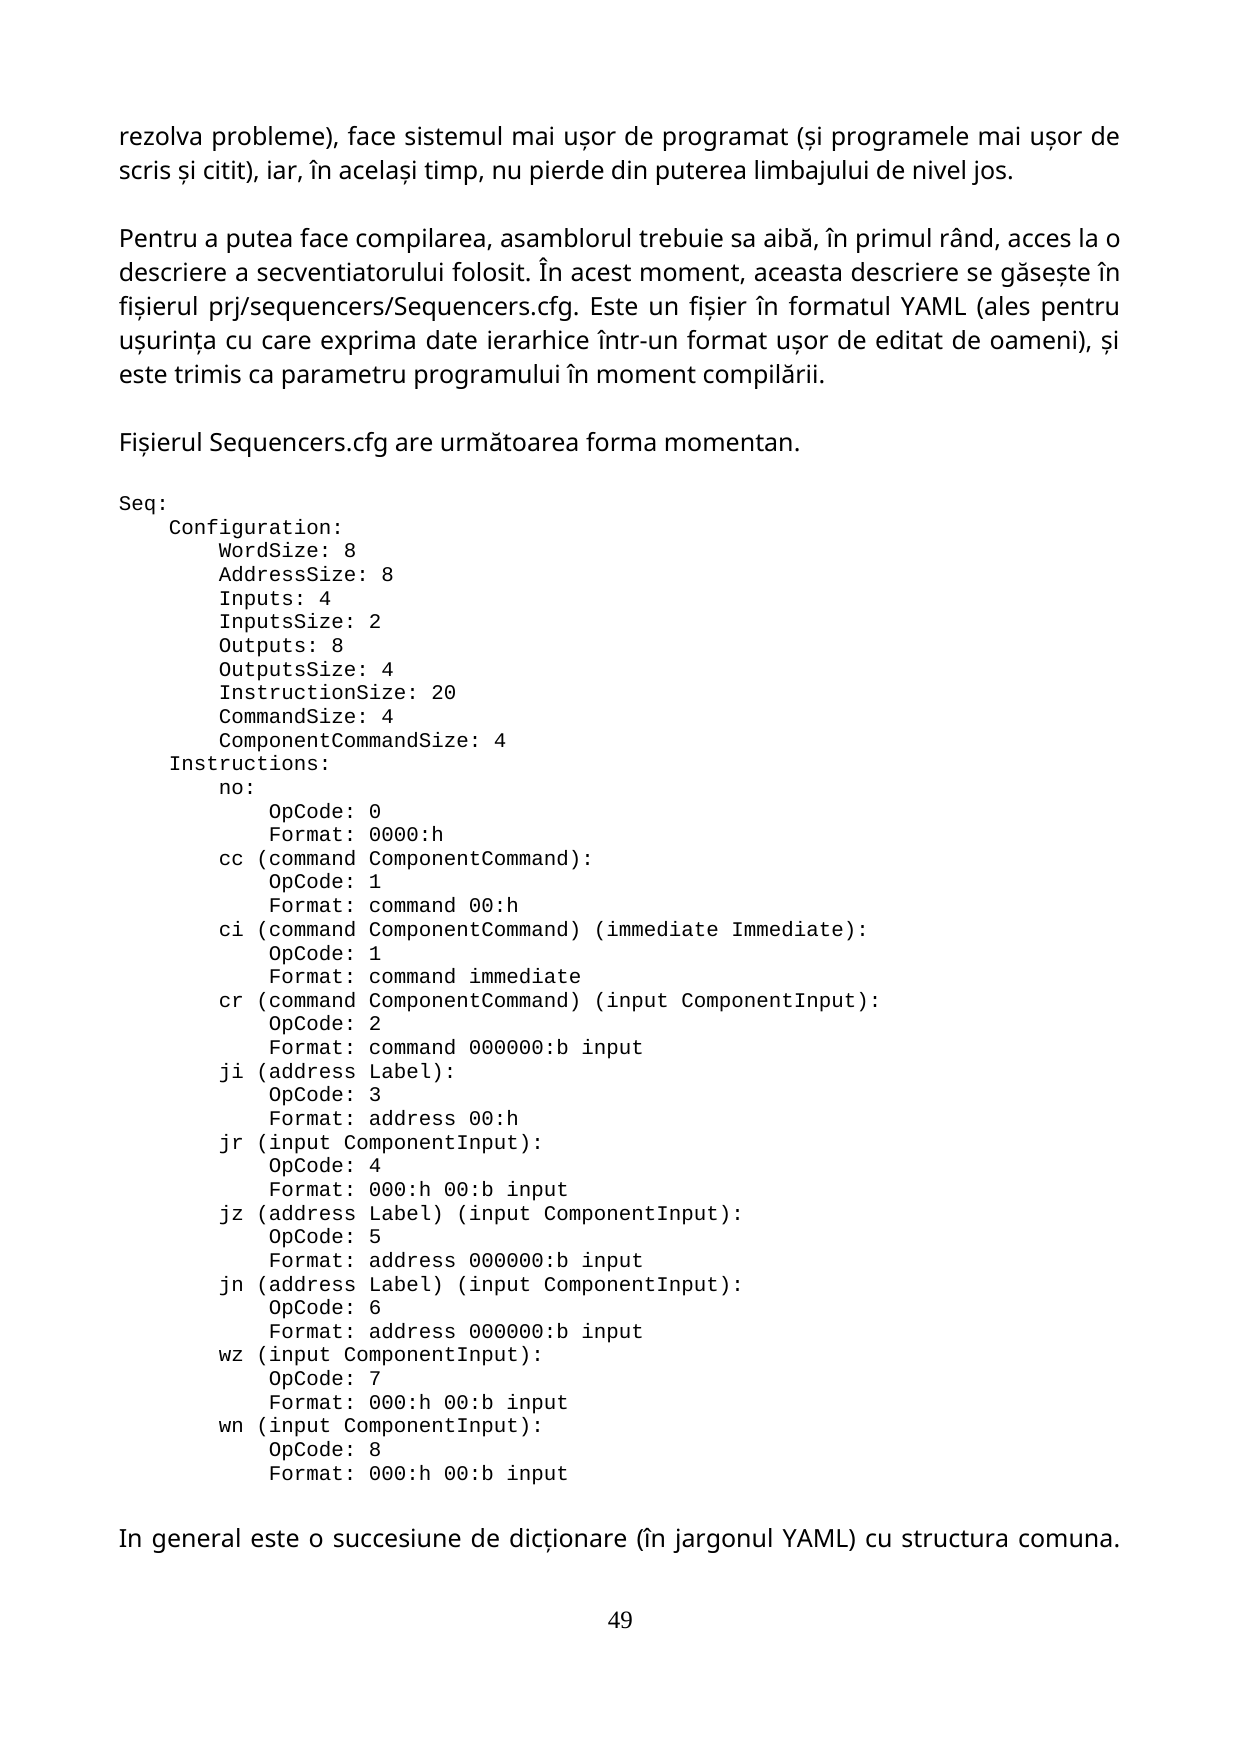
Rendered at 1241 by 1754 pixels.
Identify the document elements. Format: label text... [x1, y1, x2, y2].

text Format: 000:h 00:b input [118, 1179, 1122, 1203]
text OpCode: 4 [118, 1155, 1122, 1179]
text OpCode: 1 [118, 872, 1122, 895]
text Format: address 000000:b input [118, 1250, 1122, 1273]
text ci (command ComponentCommand) (immediate Immediate): [118, 919, 1122, 942]
text OpCode: 1 [118, 942, 1122, 966]
text cr (command ComponentCommand) (input ComponentInput): [118, 990, 1122, 1013]
text no: [118, 777, 1122, 801]
text OpCode: 2 [118, 1013, 1122, 1037]
text jr (input ComponentInput): [118, 1132, 1122, 1155]
text OpCode: 8 [118, 1439, 1122, 1463]
text Pentru a putea face compilarea, asamblorul trebuie sa aibă, în primul rând, acces la o descriere a secventiatorului folosit. În acest moment, aceasta descriere se găsește în fișierul prj/sequencers/Sequencers.cfg. Este un fișier în formatul YAML (ales pentru ușurința cu care exprima date ierarhice într-un format ușor de editat de oameni), și este trimis ca parametru programului în moment compilării. [118, 221, 1122, 391]
text OpCode: 6 [118, 1297, 1122, 1321]
text OpCode: 7 [118, 1368, 1122, 1392]
text Format: command 00:h [118, 895, 1122, 919]
text jz (address Label) (input ComponentInput): [118, 1203, 1122, 1226]
text Configuration: [118, 517, 1122, 541]
text Seq: [118, 493, 1122, 517]
text Format: address 00:h [118, 1108, 1122, 1132]
text Format: address 000000:b input [118, 1321, 1122, 1344]
text AddressSize: 8 [118, 564, 1122, 588]
text Format: command 000000:b input [118, 1037, 1122, 1061]
text wn (input ComponentInput): [118, 1415, 1122, 1439]
text OutputsSize: 4 [118, 659, 1122, 682]
text In general este o succesiune de dicționare (în jargonul YAML) cu structura comuna. [118, 1520, 1122, 1554]
text Fișierul Sequencers.cfg are următoarea forma momentan. [118, 425, 1122, 459]
text InputsSize: 2 [118, 611, 1122, 635]
text CommandSize: 4 [118, 706, 1122, 730]
text Format: 000:h 00:b input [118, 1392, 1122, 1415]
text OpCode: 0 [118, 801, 1122, 824]
text wz (input ComponentInput): [118, 1344, 1122, 1368]
text cc (command ComponentCommand): [118, 848, 1122, 872]
text Format: command immediate [118, 966, 1122, 990]
text ji (address Label): [118, 1061, 1122, 1084]
text WordSize: 8 [118, 541, 1122, 564]
text Outputs: 8 [118, 635, 1122, 659]
text Inputs: 4 [118, 588, 1122, 611]
text InstructionSize: 20 [118, 682, 1122, 706]
text OpCode: 5 [118, 1226, 1122, 1250]
text OpCode: 3 [118, 1084, 1122, 1108]
text ComponentCommandSize: 4 [118, 730, 1122, 753]
text jn (address Label) (input ComponentInput): [118, 1273, 1122, 1297]
text rezolva probleme), face sistemul mai ușor de programat (și programele mai ușor de scris și citit), iar, în același timp, nu pierde din puterea limbajului de nivel jos. [118, 118, 1122, 187]
text Instructions: [118, 753, 1122, 777]
text Format: 0000:h [118, 824, 1122, 848]
text Format: 000:h 00:b input [118, 1463, 1122, 1486]
